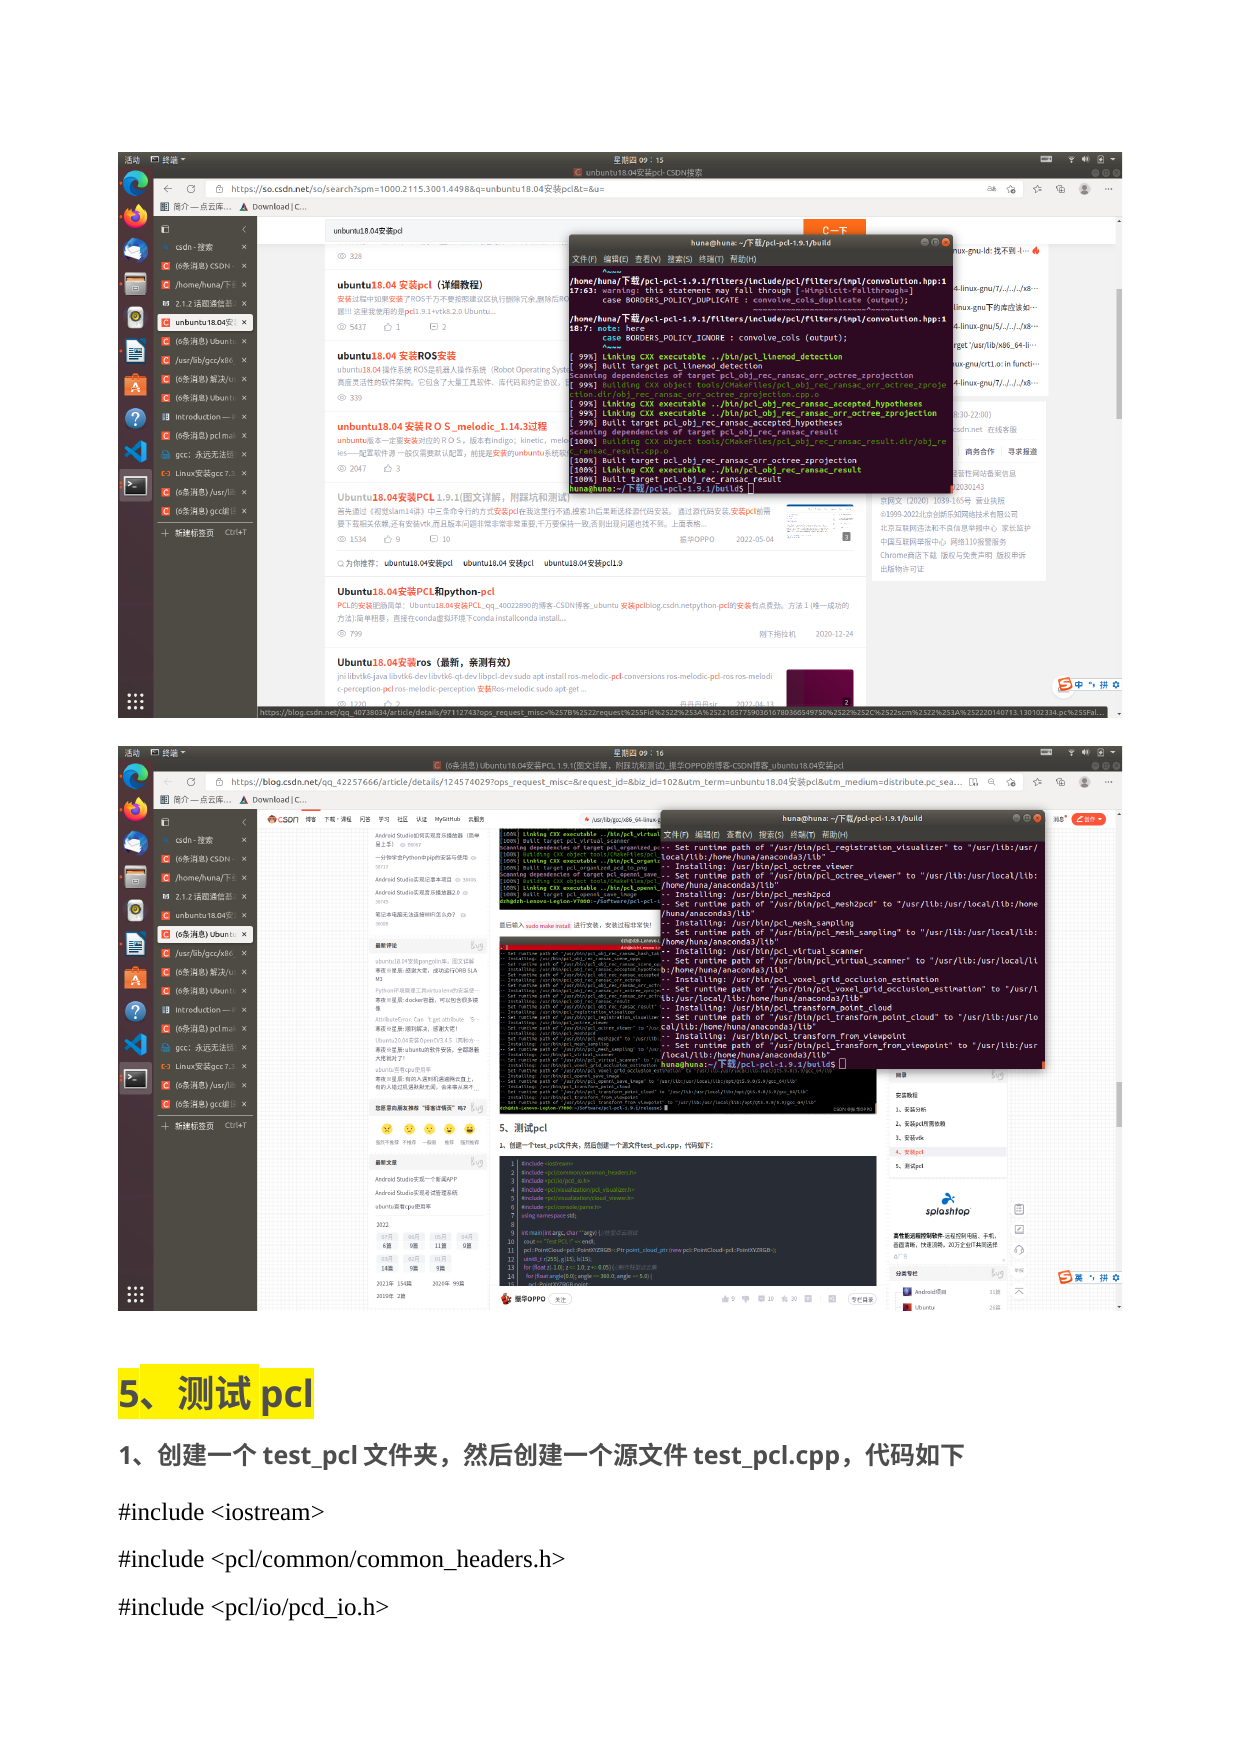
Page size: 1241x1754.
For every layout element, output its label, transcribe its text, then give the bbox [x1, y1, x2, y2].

text #include <pcl/io/pcd_io.h> [118, 1592, 1122, 1621]
text 1、创建一个test_pcl文件夹，然后创建一个源文件test_pcl.cpp，代码如下 [118, 1431, 1122, 1472]
text #include <pcl/common/common_headers.h> [118, 1544, 1122, 1573]
picture [118, 152, 1123, 718]
subtitle 5、测试pcl [118, 1364, 1122, 1419]
picture [118, 746, 1123, 1311]
text #include <iostream> [118, 1497, 1122, 1526]
